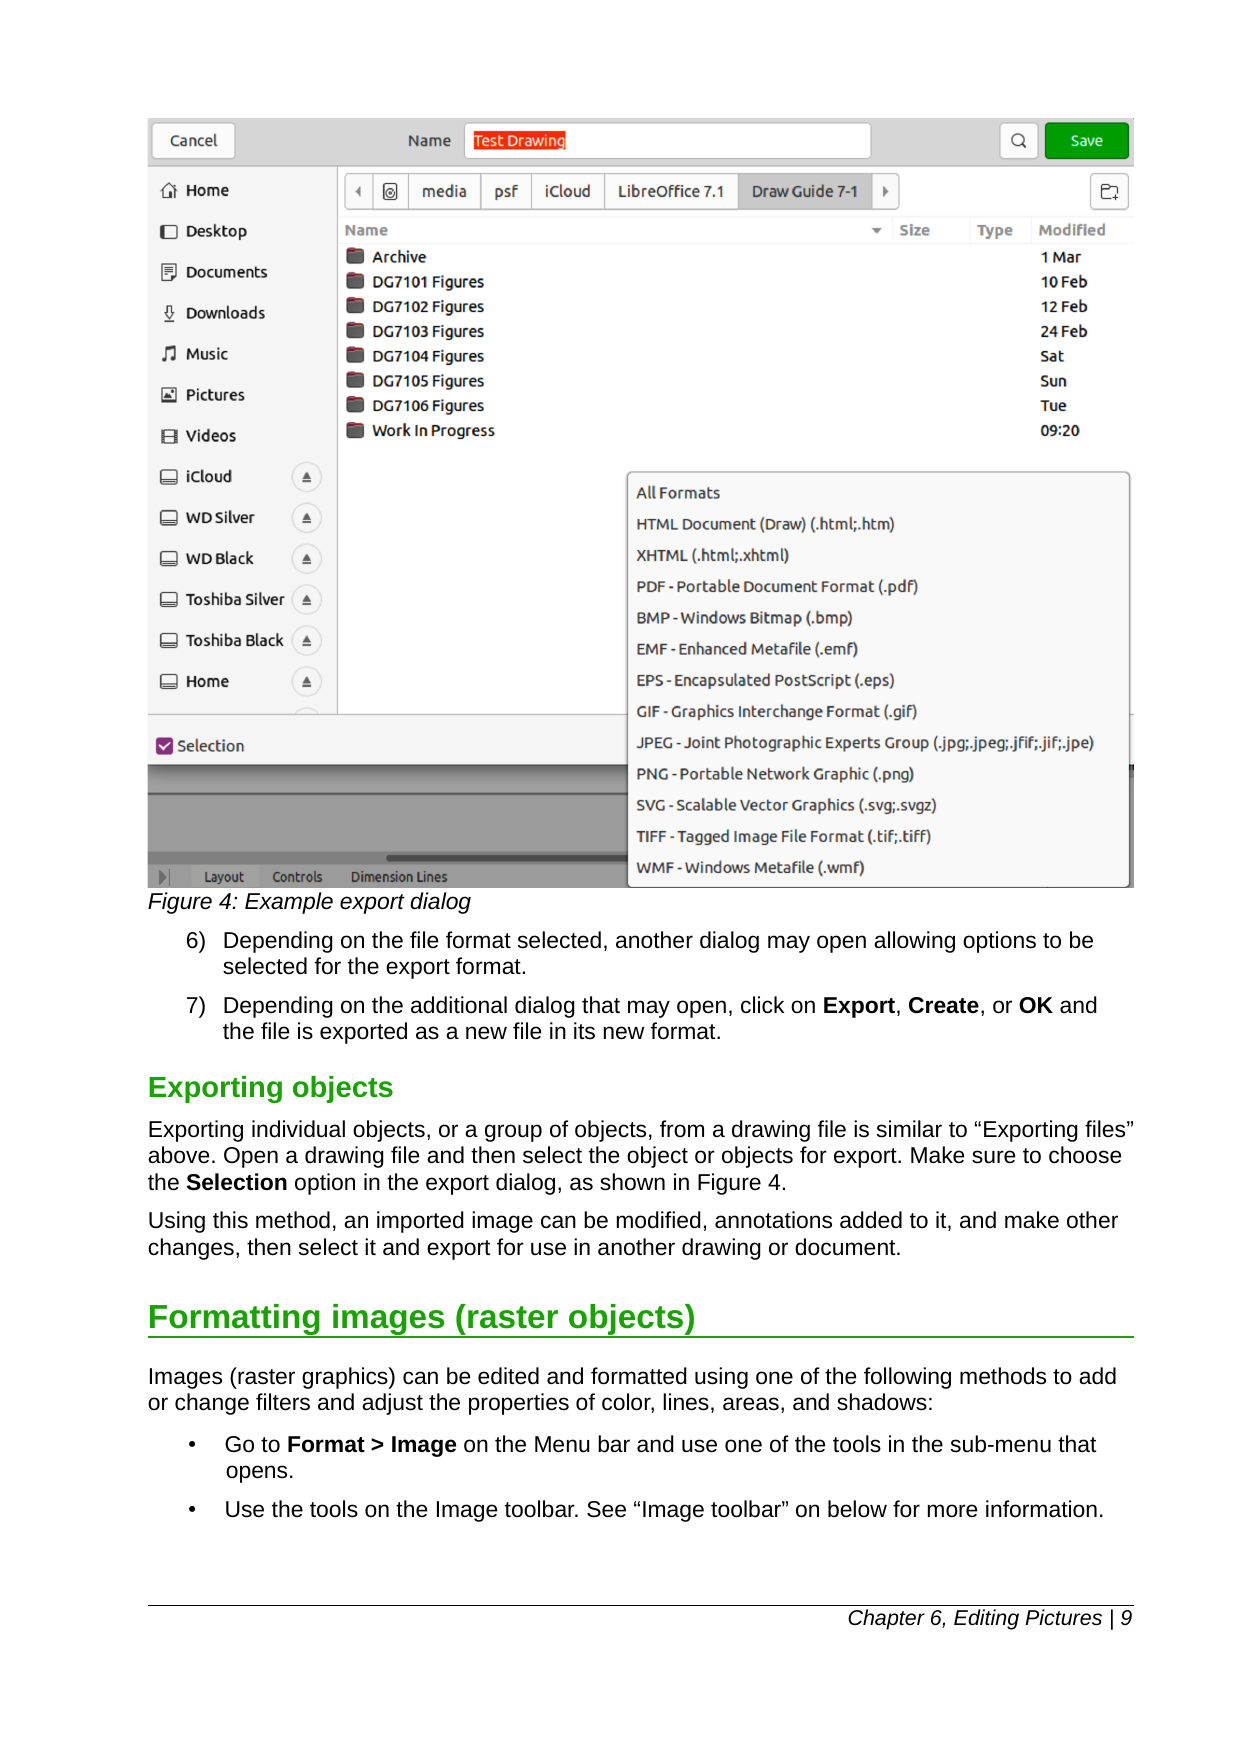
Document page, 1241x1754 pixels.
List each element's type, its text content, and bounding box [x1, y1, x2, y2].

text Images (raster graphics) can be edited and formatted using one of the following methods to add or change filters and adjust the properties of color, lines, areas, and shadows: [148, 1363, 1134, 1416]
text Exporting individual objects, or a group of objects, from a drawing file is similar to “Exporting files” above. Open a drawing file and then select the object or objects for export. Make sure to choose the Selection option in the export dialog, as shown in Figure 4. [148, 1116, 1134, 1195]
text Using this method, an imported image can be modified, annotations added to it, and make other changes, then select it and export for use in another drawing or document. [148, 1207, 1134, 1260]
picture [147, 118, 1134, 888]
list Depending on the file format selected, another dialog may open allowing options to be selected for the export format. [206, 927, 1134, 979]
subtitle Exporting objects [148, 1070, 1134, 1103]
list Go to Format > Image on the Menu bar and use one of the tools in the sub-menu that opens. [185, 1428, 1134, 1484]
list Depending on the additional dialog that may open, click on Export, Create, or OK and the file is exported as a new file in its new format. [206, 992, 1134, 1045]
list Use the tools on the Image toolbar. See “Image toolbar” on below for more information. [185, 1493, 1134, 1526]
text Figure 4: Example export dialog [148, 888, 1134, 914]
subtitle Formatting images (raster objects) [148, 1297, 1134, 1336]
